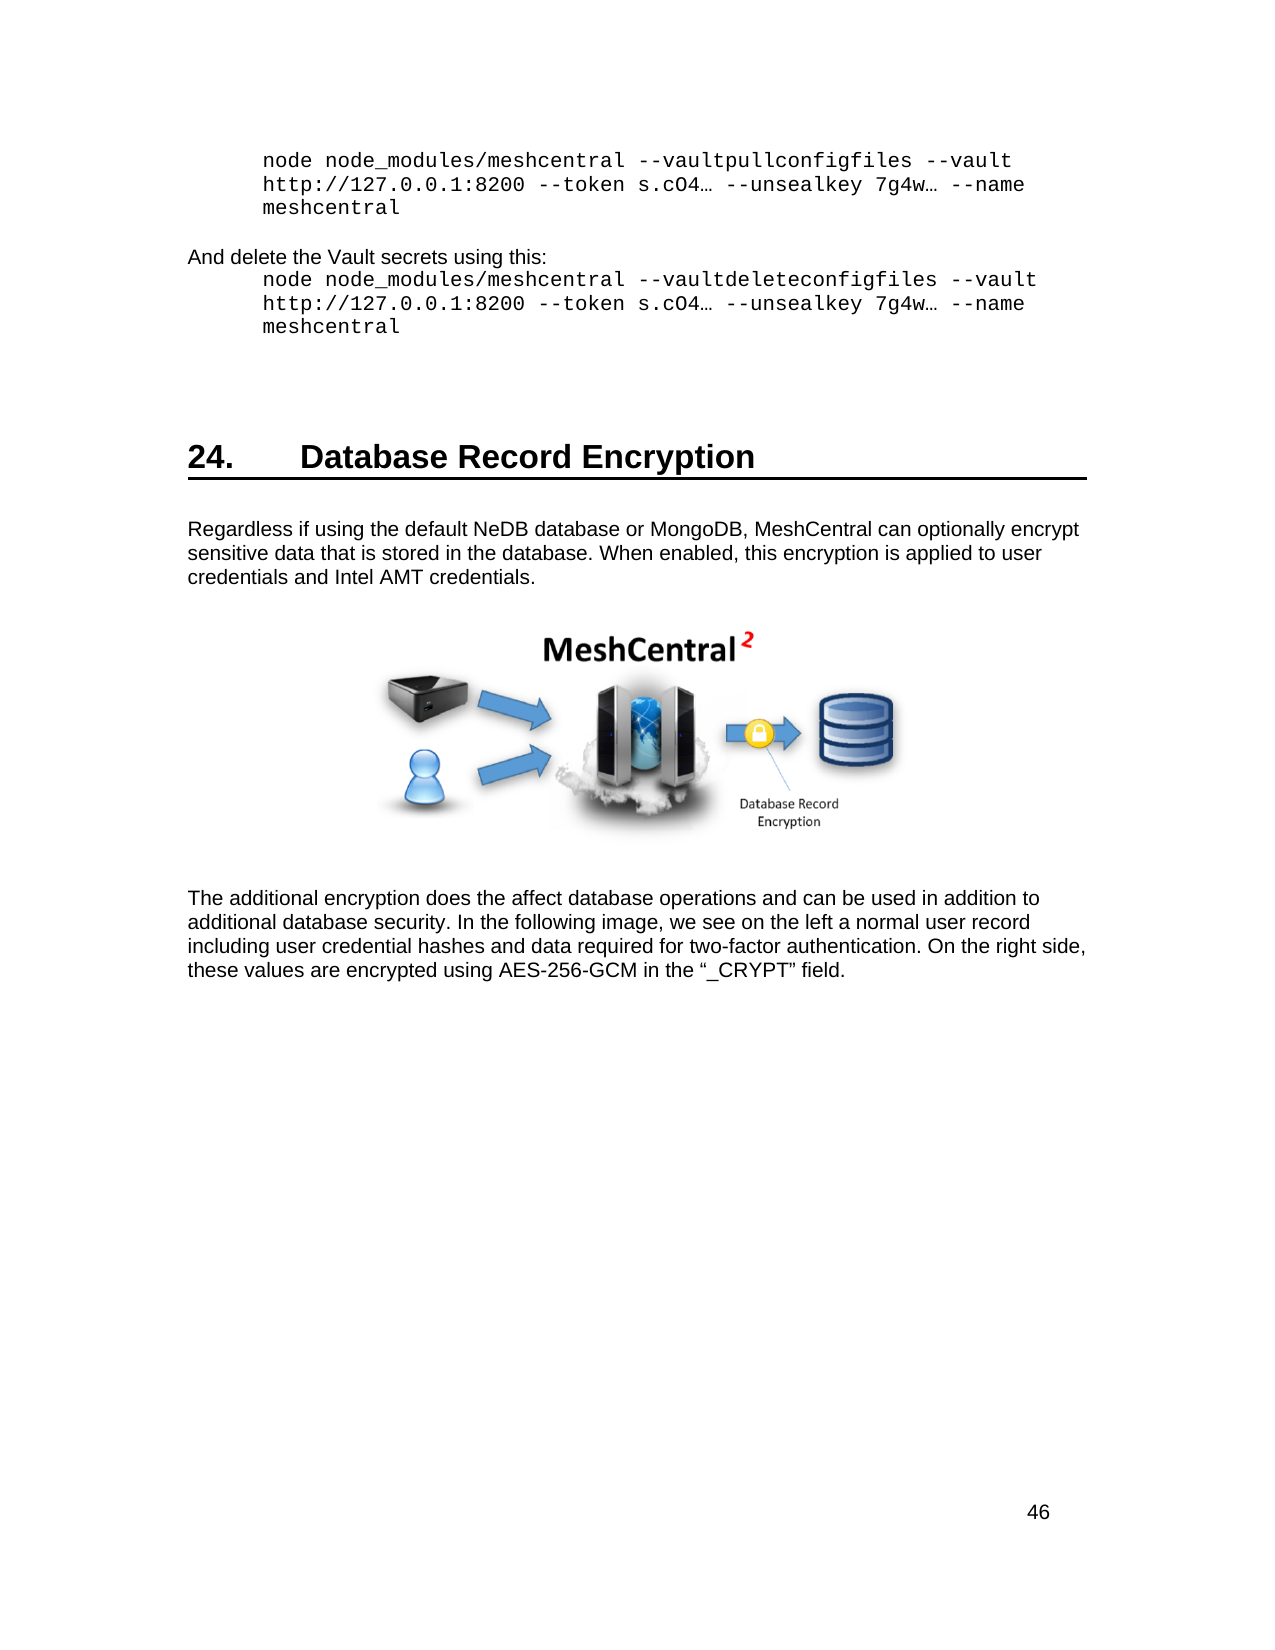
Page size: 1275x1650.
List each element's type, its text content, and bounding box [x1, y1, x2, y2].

text node node_modules/meshcentral --vaultpullconfigfiles --vault http://127.0.0.1:8200 --token s.cO4… --unsealkey 7g4w… --name meshcentral [262, 150, 1087, 221]
text The additional encryption does the affect database operations and can be used in addition to additional database security. In the following image, we see on the left a normal user record including user credential hashes and data required for two-factor authentication. On the right side, these values are encrypted using AES-256-GCM in the “_CRYPT” field. [187, 886, 1087, 981]
text And delete the Vault secrets using this: [187, 245, 1087, 269]
text node node_modules/meshcentral --vaultdeleteconfigfiles --vault http://127.0.0.1:8200 --token s.cO4… --unsealkey 7g4w… --name meshcentral [262, 269, 1087, 340]
text Regardless if using the default NeDB database or MongoDB, MeshCentral can optionally encrypt sensitive data that is stored in the database. When enabled, this encryption is applied to user credentials and Intel AMT credentials. [187, 517, 1087, 589]
subtitle Database Record Encryption [187, 437, 1087, 480]
